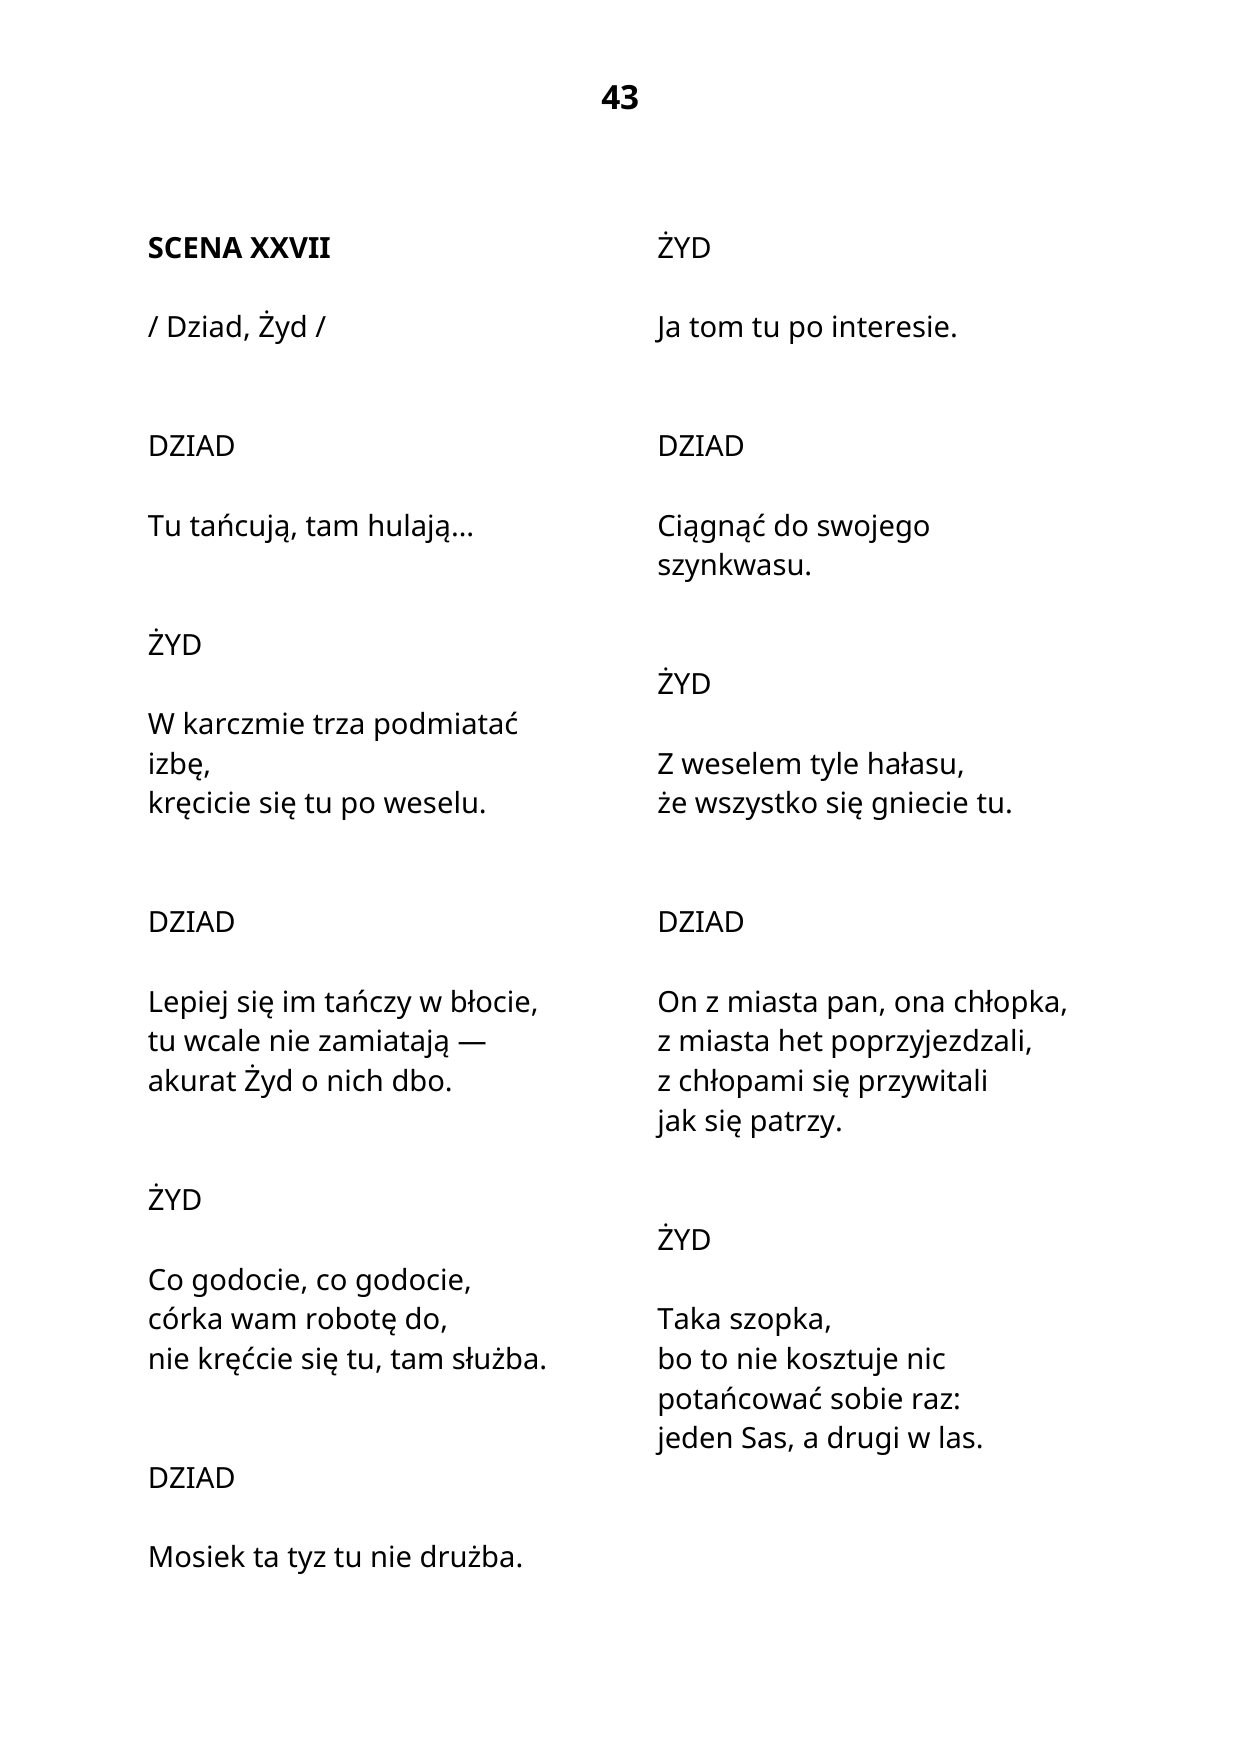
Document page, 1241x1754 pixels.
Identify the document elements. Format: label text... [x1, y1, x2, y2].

text Co godocie, co godocie, [148, 1259, 583, 1298]
text DZIAD [148, 425, 583, 465]
text jeden Sas, a drugi w las. [657, 1418, 1093, 1457]
text W karczmie trza podmiatać izbę, [148, 703, 583, 783]
text / Dziad, Żyd / [148, 306, 583, 346]
text Tu tańcują, tam hulają… [148, 505, 583, 544]
text SCENA XXVII [148, 227, 583, 267]
text tu wcale nie zamiatają — [148, 1021, 583, 1060]
text Taka szopka, [657, 1298, 1093, 1338]
text ŻYD [657, 1219, 1093, 1259]
text Ciągnąć do swojego szynkwasu. [657, 505, 1093, 584]
text z miasta het poprzyjezdzali, [657, 1021, 1093, 1060]
text nie kręćcie się tu, tam służba. [148, 1338, 583, 1378]
text ŻYD [657, 227, 1093, 267]
text DZIAD [148, 1457, 583, 1497]
text córka wam robotę do, [148, 1298, 583, 1338]
text ŻYD [657, 663, 1093, 703]
text z chłopami się przywitali [657, 1060, 1093, 1100]
text DZIAD [657, 902, 1093, 941]
text bo to nie kosztuje nic [657, 1338, 1093, 1378]
text jak się patrzy. [657, 1100, 1093, 1140]
text Z weselem tyle hałasu, [657, 743, 1093, 783]
text DZIAD [148, 902, 583, 941]
text kręcicie się tu po weselu. [148, 783, 583, 822]
text że wszystko się gniecie tu. [657, 783, 1093, 822]
text Mosiek ta tyz tu nie drużba. [148, 1537, 583, 1576]
text ŻYD [148, 624, 583, 663]
text On z miasta pan, ona chłopka, [657, 981, 1093, 1021]
text potańcować sobie raz: [657, 1378, 1093, 1418]
text Ja tom tu po interesie. [657, 306, 1093, 346]
text ŻYD [148, 1179, 583, 1219]
text DZIAD [657, 425, 1093, 465]
text akurat Żyd o nich dbo. [148, 1060, 583, 1100]
text Lepiej się im tańczy w błocie, [148, 981, 583, 1021]
